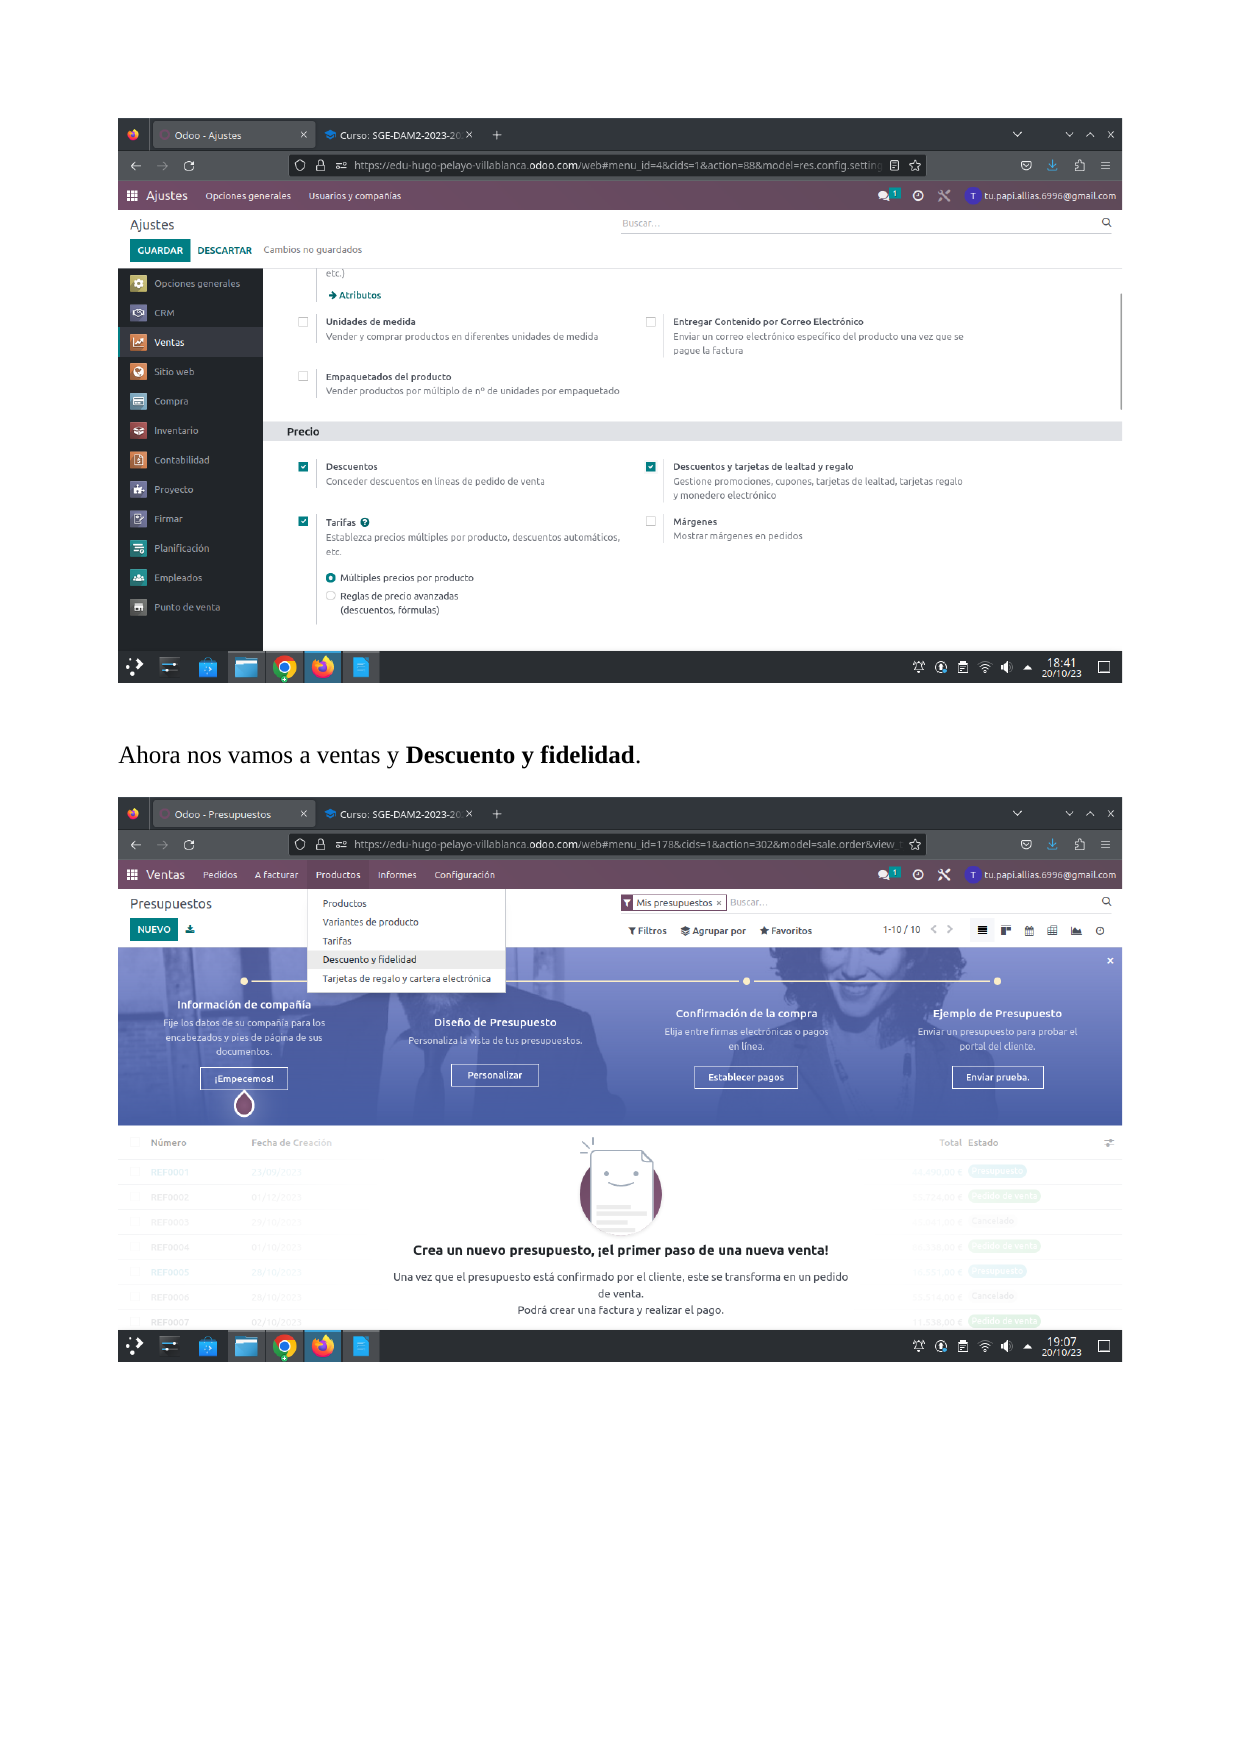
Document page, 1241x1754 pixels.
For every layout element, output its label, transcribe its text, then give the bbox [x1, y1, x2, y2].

picture [118, 797, 1123, 1362]
picture [118, 118, 1123, 683]
text Ahora nos vamos a ventas y Descuento y fidelidad. [118, 740, 1122, 769]
